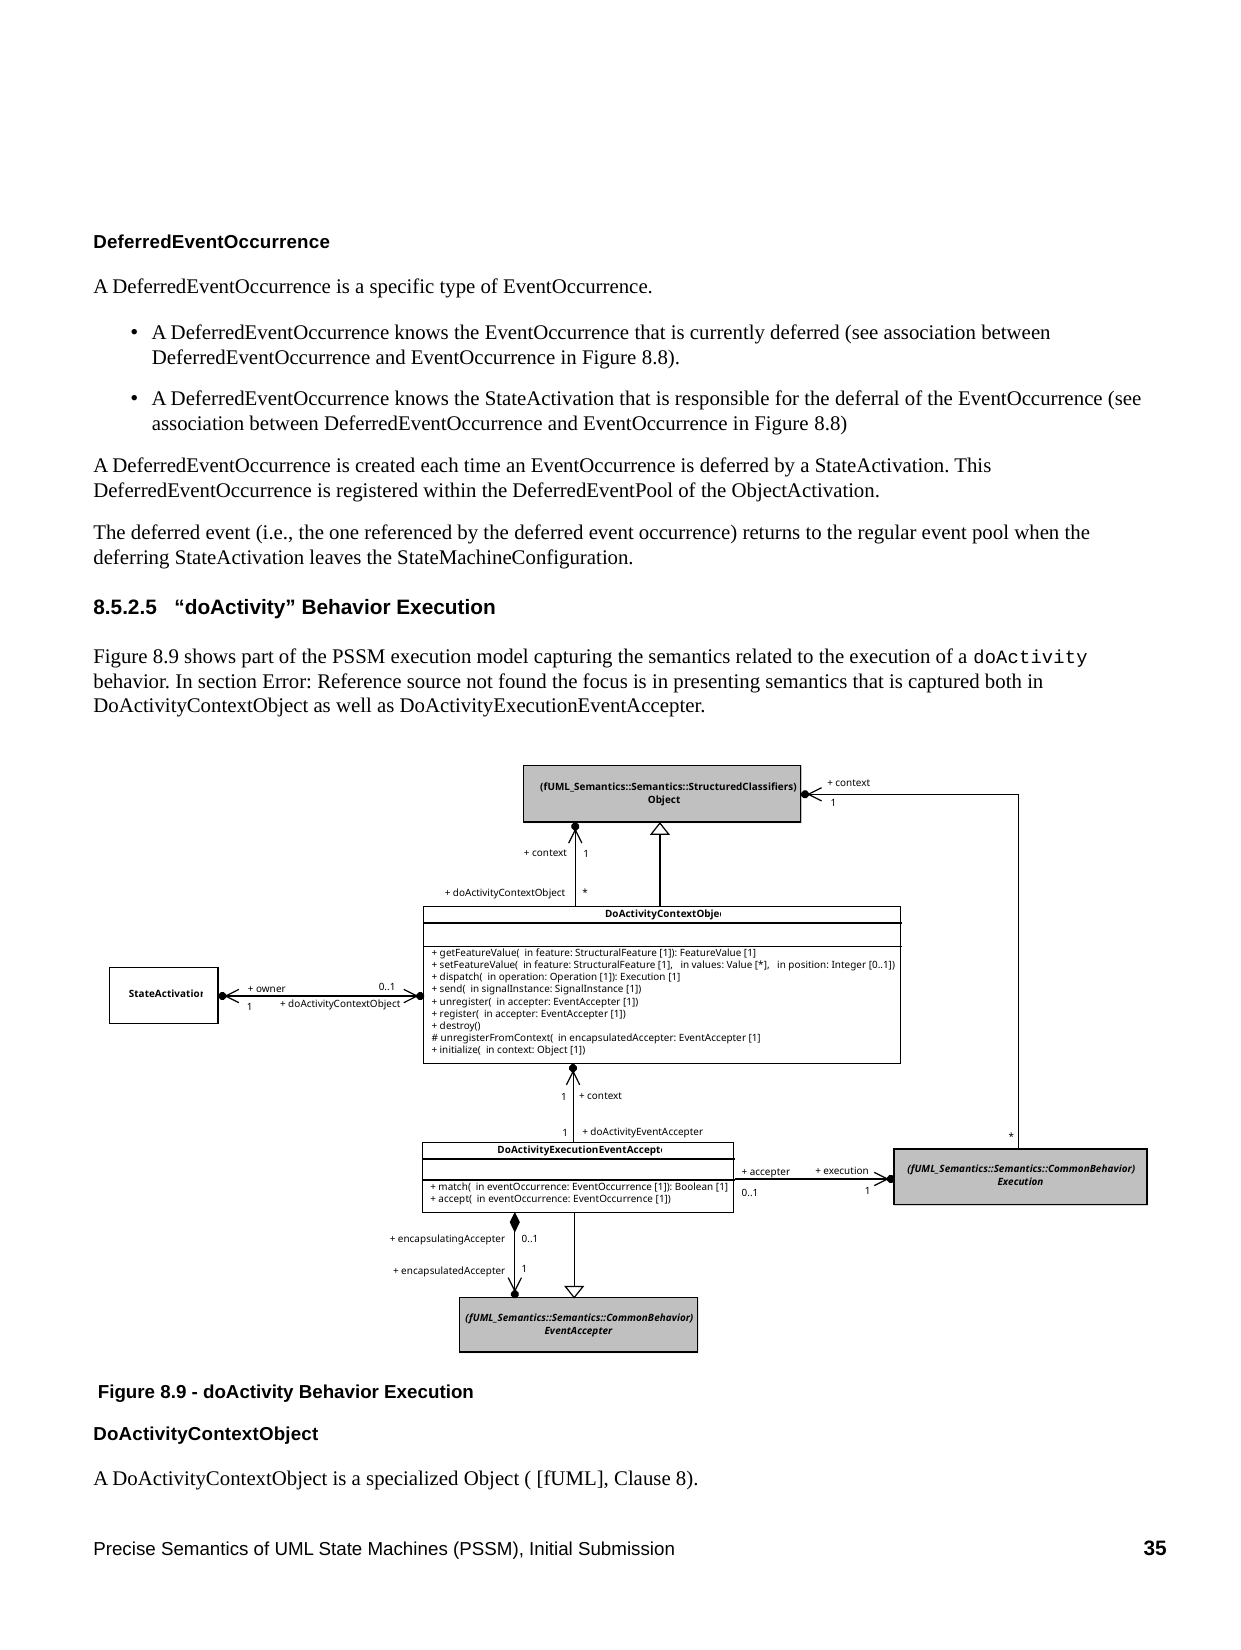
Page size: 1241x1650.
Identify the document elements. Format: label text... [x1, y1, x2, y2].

list A DeferredEventOccurrence knows the EventOccurrence that is currently deferred (see association between DeferredEventOccurrence and EventOccurrence in Figure 8.8). [131, 319, 1164, 369]
subtitle DeferredEventOccurrence [93, 231, 1164, 253]
text A DeferredEventOccurrence is a specific type of EventOccurrence. [93, 274, 1164, 298]
text Figure 8.9 - doActivity Behavior Execution [98, 1380, 1159, 1402]
text The deferred event (i.e., the one referenced by the deferred event occurrence) returns to the regular event pool when the deferring StateActivation leaves the StateMachineConfiguration. [93, 519, 1164, 569]
text Figure 8.9 shows part of the PSSM execution model capturing the semantics related to the execution of a doActivity behavior. In section Error: Reference source not found the focus is in presenting semantics that is captured both in DoActivityContextObject as well as DoActivityExecutionEventAccepter. [93, 644, 1164, 717]
text A DeferredEventOccurrence is created each time an EventOccurrence is deferred by a StateActivation. This DeferredEventOccurrence is registered within the DeferredEventPool of the ObjectActivation. [93, 452, 1164, 502]
subtitle DoActivityContextObject [93, 738, 1164, 1444]
text A DoActivityContextObject is a specialized Object ( [fUML], Clause 8). [93, 1465, 1164, 1489]
subtitle “doActivity” Behavior Execution [93, 594, 1164, 619]
list A DeferredEventOccurrence knows the StateActivation that is responsible for the deferral of the EventOccurrence (see association between DeferredEventOccurrence and EventOccurrence in Figure 8.8) [131, 385, 1164, 435]
